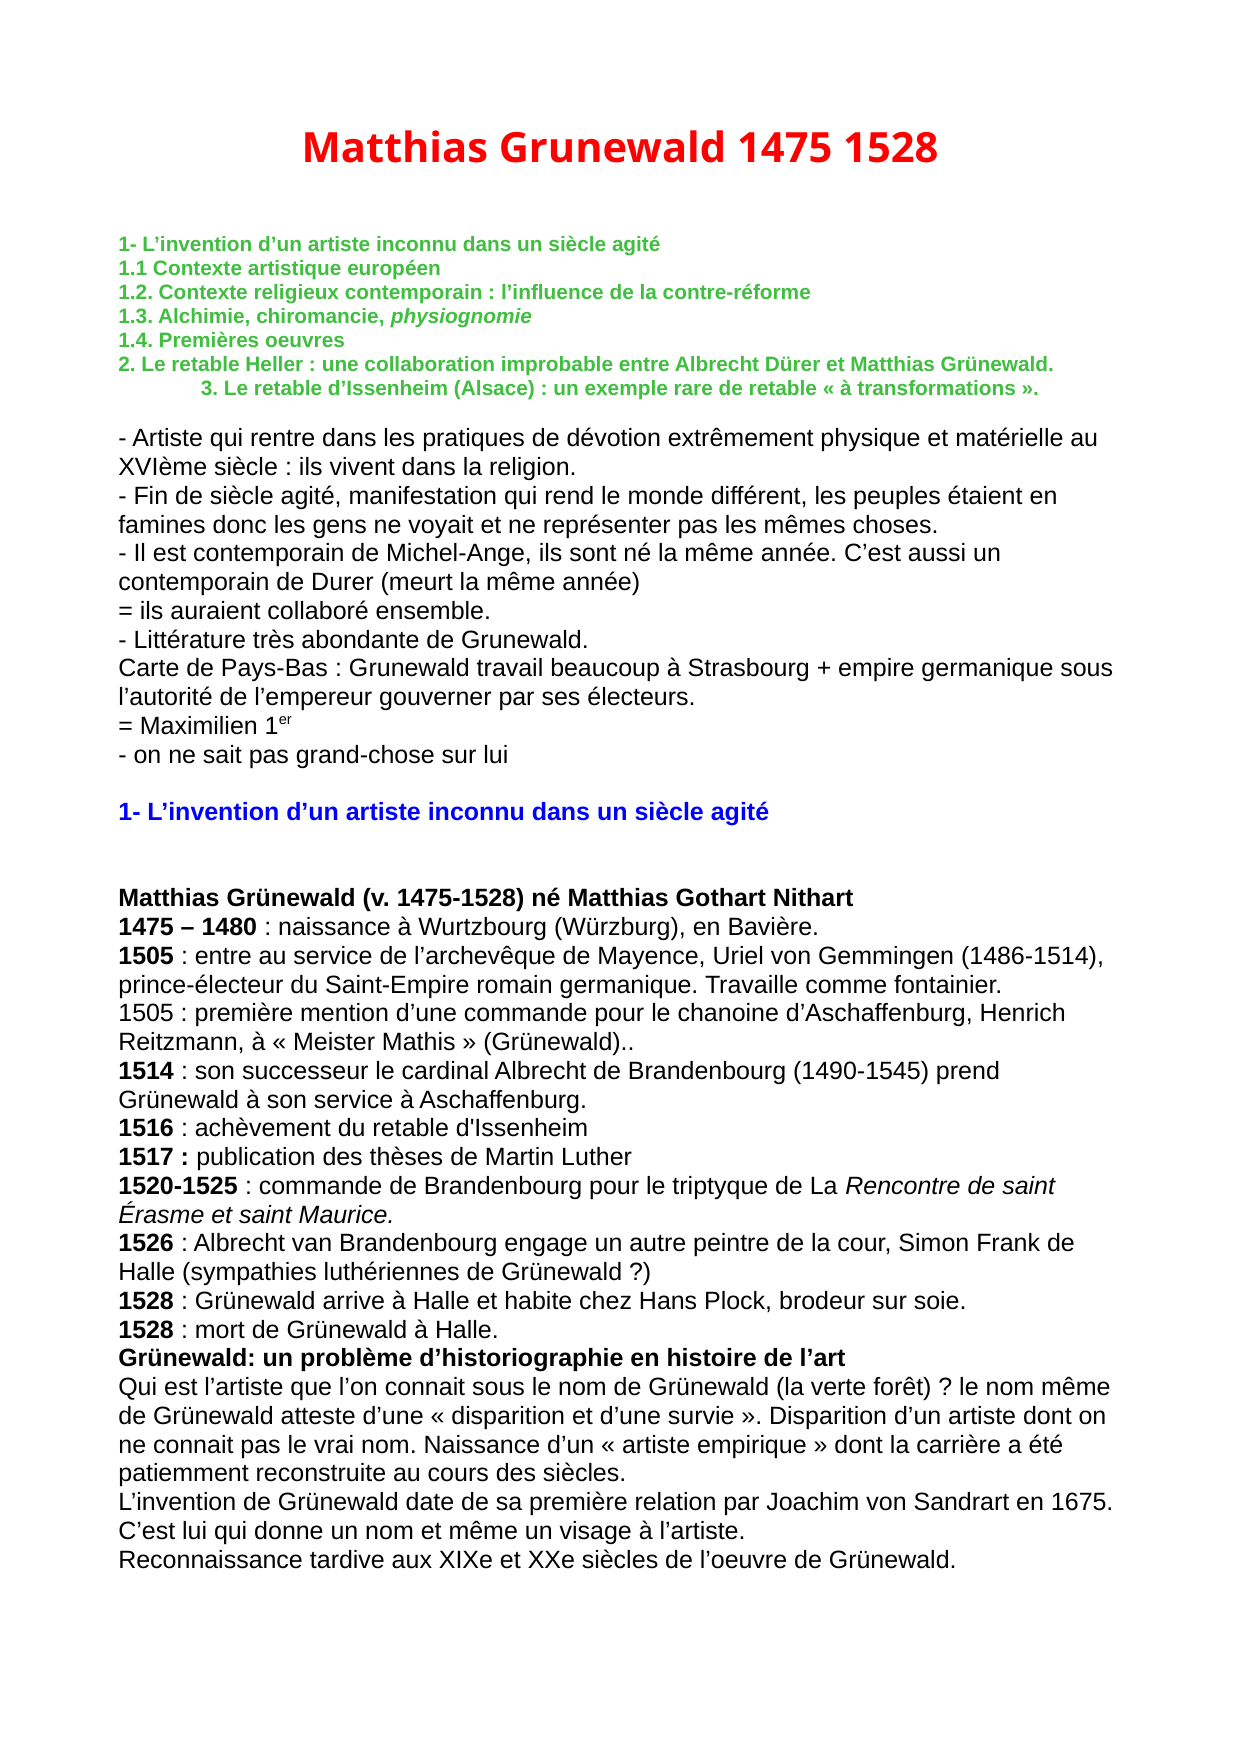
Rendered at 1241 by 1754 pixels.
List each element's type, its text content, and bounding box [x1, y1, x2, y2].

text - on ne sait pas grand-chose sur lui [118, 739, 1122, 768]
text 3. Le retable d’Issenheim (Alsace) : un exemple rare de retable « à transformations ». [118, 375, 1122, 399]
text Matthias Grunewald 1475 1528 [118, 118, 1122, 175]
text Qui est l’artiste que l’on connait sous le nom de Grünewald (la verte forêt) ? le nom même de Grünewald atteste d’une « disparition et d’une survie ». Disparition d’un artiste dont on ne connait pas le vrai nom. Naissance d’un « artiste empirique » dont la carrière a été patiemment reconstruite au cours des siècles. [118, 1372, 1122, 1487]
text Carte de Pays-Bas : Grunewald travail beaucoup à Strasbourg + empire germanique sous l’autorité de l’empereur gouverner par ses électeurs. [118, 653, 1122, 711]
text 1517 : publication des thèses de Martin Luther [118, 1142, 1122, 1171]
text - Fin de siècle agité, manifestation qui rend le monde différent, les peuples étaient en famines donc les gens ne voyait et ne représenter pas les mêmes choses. [118, 481, 1122, 538]
text 1- L’invention d’un artiste inconnu dans un siècle agité [118, 232, 1122, 256]
text 1526 : Albrecht van Brandenbourg engage un autre peintre de la cour, Simon Frank de Halle (sympathies luthériennes de Grünewald ?) [118, 1228, 1122, 1286]
text 1528 : mort de Grünewald à Halle. [118, 1314, 1122, 1343]
text 1505 : première mention d’une commande pour le chanoine d’Aschaffenburg, Henrich Reitzmann, à « Meister Mathis » (Grünewald).. [118, 998, 1122, 1056]
text 1.3. Alchimie, chiromancie, physiognomie [118, 303, 1122, 327]
text - Littérature très abondante de Grunewald. [118, 624, 1122, 653]
text Matthias Grünewald (v. 1475-1528) né Matthias Gothart Nithart [118, 883, 1122, 912]
text 1505 : entre au service de l’archevêque de Mayence, Uriel von Gemmingen (1486-1514), prince-électeur du Saint-Empire romain germanique. Travaille comme fontainier. [118, 941, 1122, 998]
text 1.1 Contexte artistique européen [118, 256, 1122, 279]
text 1528 : Grünewald arrive à Halle et habite chez Hans Plock, brodeur sur soie. [118, 1286, 1122, 1314]
text 1- L’invention d’un artiste inconnu dans un siècle agité [118, 797, 1122, 826]
text Grünewald: un problème d’historiographie en histoire de l’art [118, 1343, 1122, 1372]
text 1475 – 1480 : naissance à Wurtzbourg (Würzburg), en Bavière. [118, 912, 1122, 941]
text 1.2. Contexte religieux contemporain : l’influence de la contre-réforme [118, 279, 1122, 303]
text = Maximilien 1er [118, 711, 1122, 739]
text L’invention de Grünewald date de sa première relation par Joachim von Sandrart en 1675. C’est lui qui donne un nom et même un visage à l’artiste. [118, 1487, 1122, 1544]
text 1520-1525 : commande de Brandenbourg pour le triptyque de La Rencontre de saint Érasme et saint Maurice. [118, 1171, 1122, 1228]
text Reconnaissance tardive aux XIXe et XXe siècles de l’oeuvre de Grünewald. [118, 1544, 1122, 1573]
text 1516 : achèvement du retable d'Issenheim [118, 1113, 1122, 1142]
text - Artiste qui rentre dans les pratiques de dévotion extrêmement physique et matérielle au XVIème siècle : ils vivent dans la religion. [118, 423, 1122, 481]
text 2. Le retable Heller : une collaboration improbable entre Albrecht Dürer et Matthias Grünewald. [118, 351, 1122, 375]
text 1.4. Premières oeuvres [118, 327, 1122, 351]
text 1514 : son successeur le cardinal Albrecht de Brandenbourg (1490-1545) prend Grünewald à son service à Aschaffenburg. [118, 1056, 1122, 1113]
text - Il est contemporain de Michel-Ange, ils sont né la même année. C’est aussi un contemporain de Durer (meurt la même année) [118, 538, 1122, 596]
text = ils auraient collaboré ensemble. [118, 596, 1122, 624]
